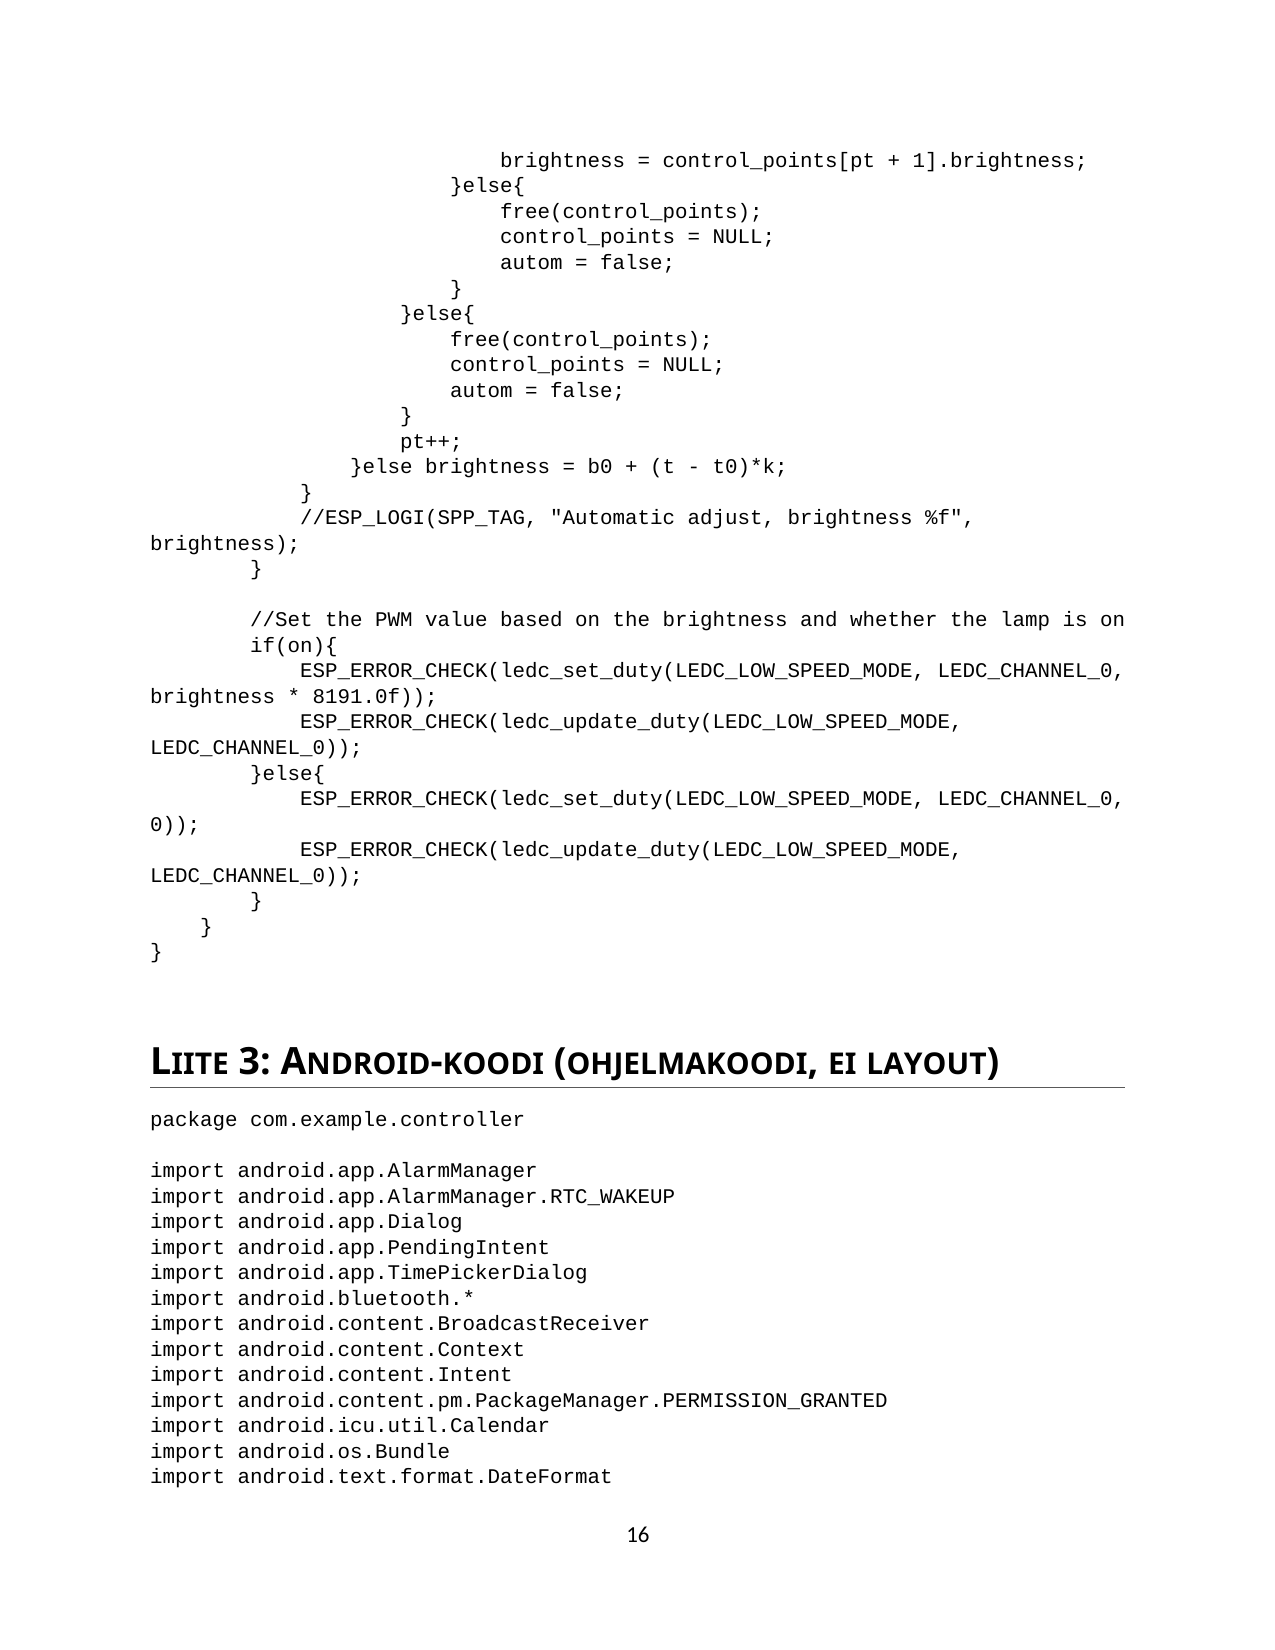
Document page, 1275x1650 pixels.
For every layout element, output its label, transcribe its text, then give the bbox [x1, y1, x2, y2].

text import android.os.Bundle [150, 1441, 1125, 1465]
text }else{ [150, 762, 1125, 786]
text brightness = control_points[pt + 1].brightness; [150, 150, 1125, 174]
text }else{ [150, 303, 1125, 327]
text import android.content.BroadcastReceiver [150, 1313, 1125, 1337]
text import android.icu.util.Calendar [150, 1416, 1125, 1439]
subtitle Liite 3: Android-koodi (ohjelmakoodi, ei layout) [150, 1034, 1125, 1087]
text import android.app.PendingIntent [150, 1237, 1125, 1261]
text //ESP_LOGI(SPP_TAG, "Automatic adjust, brightness %f", brightness); [150, 507, 1125, 556]
text import android.app.Dialog [150, 1211, 1125, 1235]
text control_points = NULL; [150, 227, 1125, 250]
text free(control_points); [150, 329, 1125, 352]
text import android.content.Context [150, 1339, 1125, 1363]
text import android.app.TimePickerDialog [150, 1262, 1125, 1286]
text control_points = NULL; [150, 354, 1125, 378]
text free(control_points); [150, 201, 1125, 225]
text import android.app.AlarmManager.RTC_WAKEUP [150, 1186, 1125, 1209]
text ESP_ERROR_CHECK(ledc_update_duty(LEDC_LOW_SPEED_MODE, LEDC_CHANNEL_0)); [150, 711, 1125, 761]
text }else{ [150, 176, 1125, 199]
text import android.bluetooth.* [150, 1288, 1125, 1312]
text } [150, 482, 1125, 505]
text import android.content.Intent [150, 1364, 1125, 1388]
text autom = false; [150, 252, 1125, 276]
text } [150, 278, 1125, 301]
text ESP_ERROR_CHECK(ledc_set_duty(LEDC_LOW_SPEED_MODE, LEDC_CHANNEL_0, 0)); [150, 788, 1125, 837]
text } [150, 941, 1125, 965]
text package com.example.controller [150, 1109, 1125, 1133]
text pt++; [150, 431, 1125, 454]
text ESP_ERROR_CHECK(ledc_set_duty(LEDC_LOW_SPEED_MODE, LEDC_CHANNEL_0, brightness * 8191.0f)); [150, 660, 1125, 709]
text } [150, 916, 1125, 939]
text autom = false; [150, 380, 1125, 403]
text import android.text.format.DateFormat [150, 1467, 1125, 1490]
text if(on){ [150, 635, 1125, 658]
text }else brightness = b0 + (t - t0)*k; [150, 456, 1125, 480]
text import android.app.AlarmManager [150, 1160, 1125, 1184]
text } [150, 558, 1125, 582]
text ESP_ERROR_CHECK(ledc_update_duty(LEDC_LOW_SPEED_MODE, LEDC_CHANNEL_0)); [150, 839, 1125, 888]
text } [150, 405, 1125, 429]
text } [150, 890, 1125, 914]
text import android.content.pm.PackageManager.PERMISSION_GRANTED [150, 1390, 1125, 1414]
text //Set the PWM value based on the brightness and whether the lamp is on [150, 609, 1125, 633]
